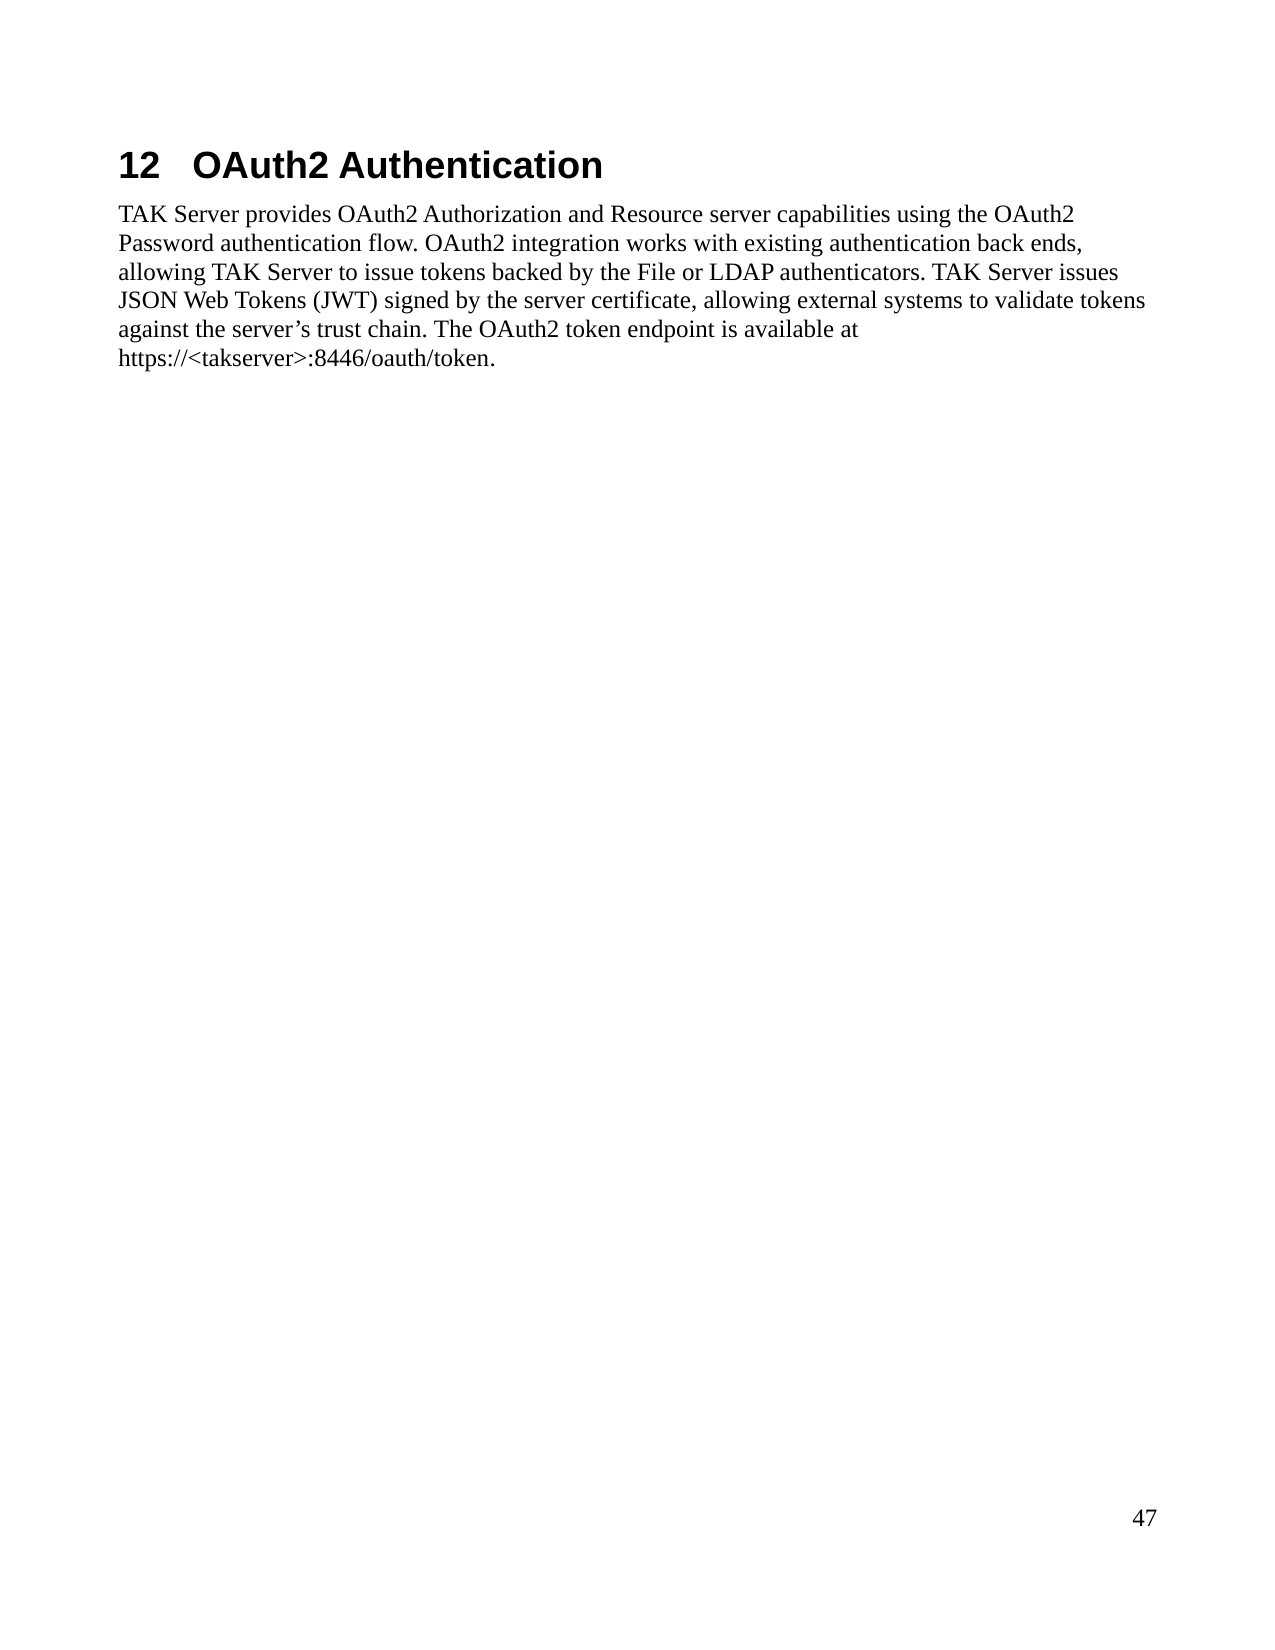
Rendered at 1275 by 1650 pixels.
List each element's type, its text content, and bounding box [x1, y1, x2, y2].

text TAK Server provides OAuth2 Authorization and Resource server capabilities using the OAuth2 Password authentication flow. OAuth2 integration works with existing authentication back ends, allowing TAK Server to issue tokens backed by the File or LDAP authenticators. TAK Server issues JSON Web Tokens (JWT) signed by the server certificate, allowing external systems to validate tokens against the server’s trust chain. The OAuth2 token endpoint is available at https://<takserver>:8446/oauth/token. [118, 199, 1157, 372]
subtitle OAuth2 Authentication [118, 143, 1157, 187]
